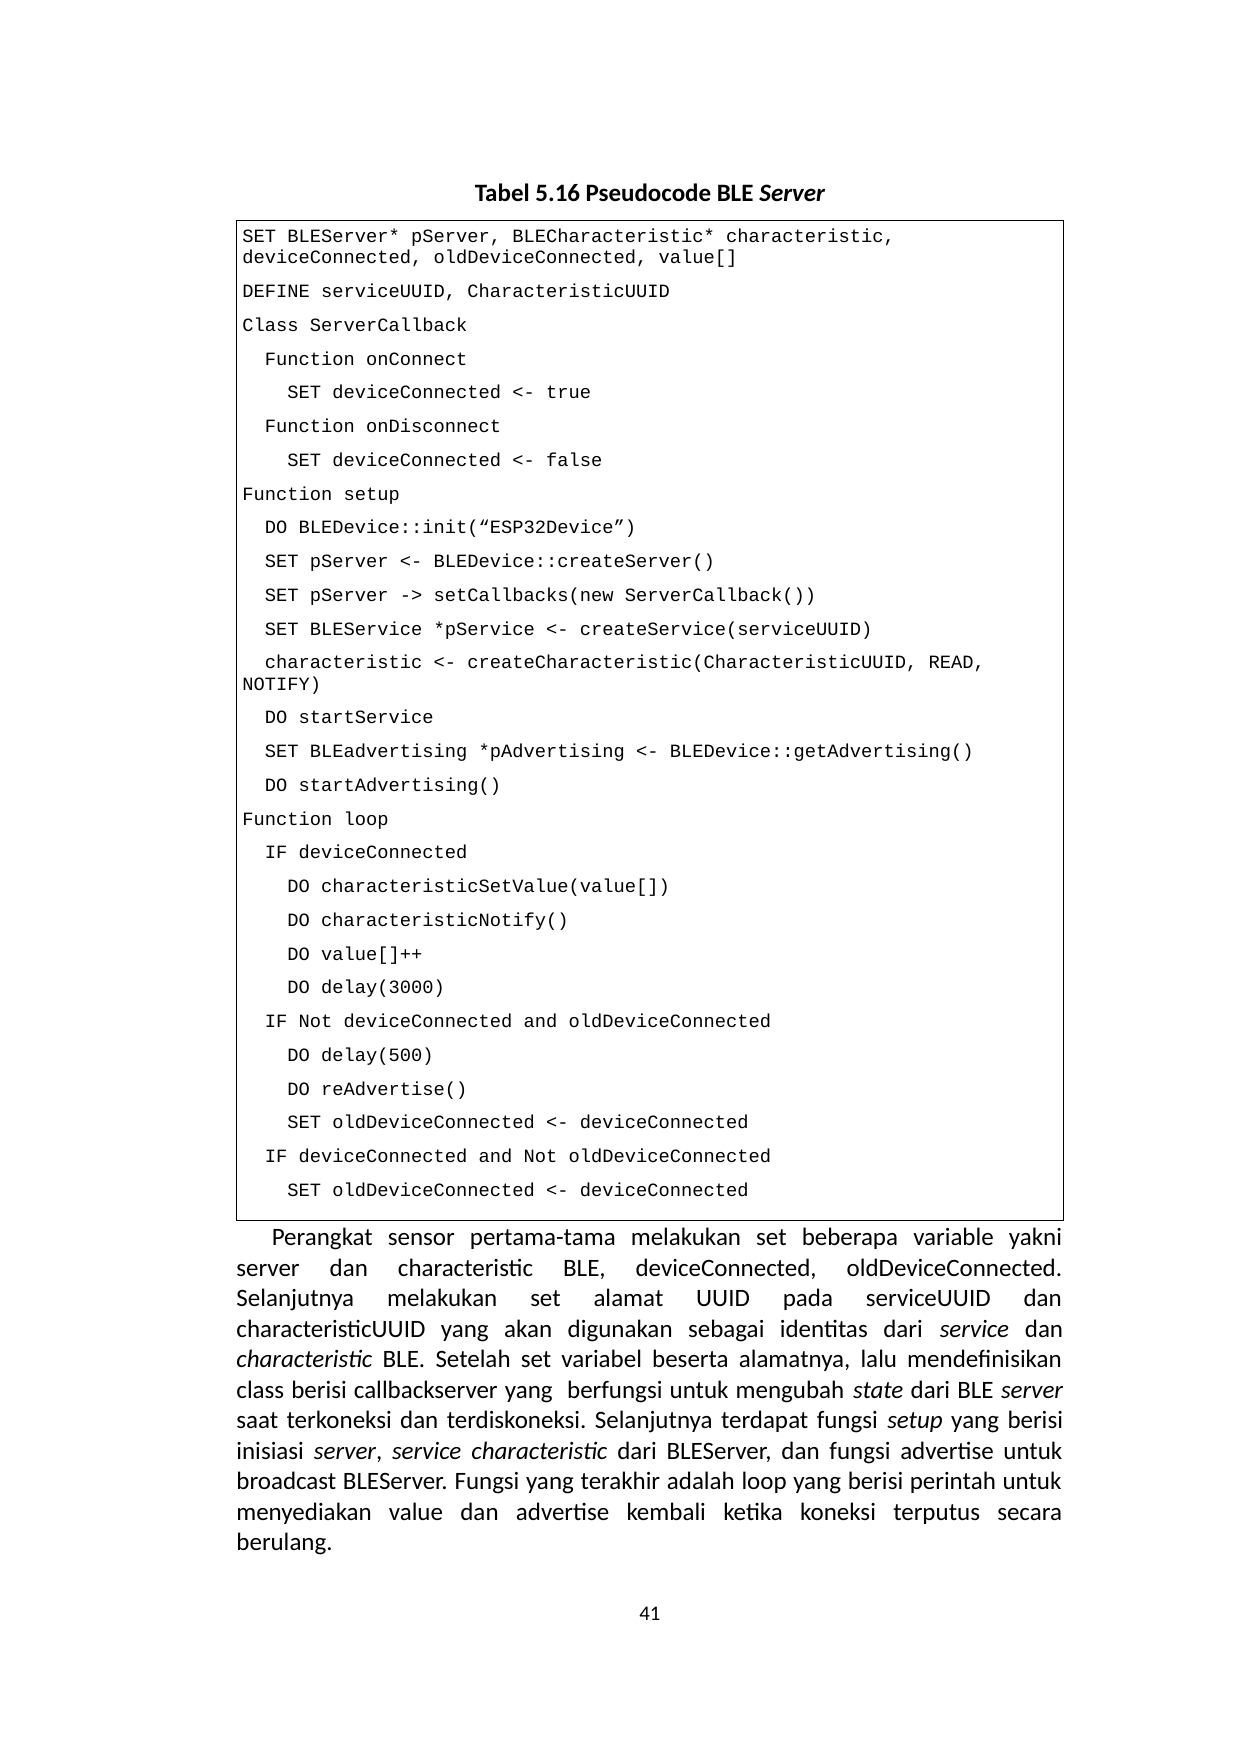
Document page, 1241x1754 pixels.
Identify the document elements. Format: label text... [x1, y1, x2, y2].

table_header SET BLEServer* pServer, BLECharacteristic* characteristic, deviceConnected, oldDeviceConnected, value[] DEFINE serviceUUID, CharacteristicUUID Class ServerCallback Function onConnect SET deviceConnected <- true Function onDisconnect SET deviceConnected <- false Function setup DO BLEDevice::init(“ESP32Device”) SET pServer <- BLEDevice::createServer() SET pServer -> setCallbacks(new ServerCallback()) SET BLEService *pService <- createService(serviceUUID) characteristic <- createCharacteristic(CharacteristicUUID, READ, NOTIFY) DO startService SET BLEadvertising *pAdvertising <- BLEDevice::getAdvertising() DO startAdvertising() Function loop IF deviceConnected DO characteristicSetValue(value[]) DO characteristicNotify() DO value[]++ DO delay(3000) IF Not deviceConnected and oldDeviceConnected DO delay(500) DO reAdvertise() SET oldDeviceConnected <- deviceConnected IF deviceConnected and Not oldDeviceConnected SET oldDeviceConnected <- deviceConnected [237, 221, 1063, 1220]
text Tabel ‎5.16 Pseudocode BLE Server [236, 177, 1063, 208]
text Perangkat sensor pertama-tama melakukan set beberapa variable yakni server dan characteristic BLE, deviceConnected, oldDeviceConnected. Selanjutnya melakukan set alamat UUID pada serviceUUID dan characteristicUUID yang akan digunakan sebagai identitas dari service dan characteristic BLE. Setelah set variabel beserta alamatnya, lalu mendefinisikan class berisi callbackserver yang berfungsi untuk mengubah state dari BLE server saat terkoneksi dan terdiskoneksi. Selanjutnya terdapat fungsi setup yang berisi inisiasi server, service characteristic dari BLEServer, dan fungsi advertise untuk broadcast BLEServer. Fungsi yang terakhir adalah loop yang berisi perintah untuk menyediakan value dan advertise kembali ketika koneksi terputus secara berulang. [236, 1221, 1063, 1557]
